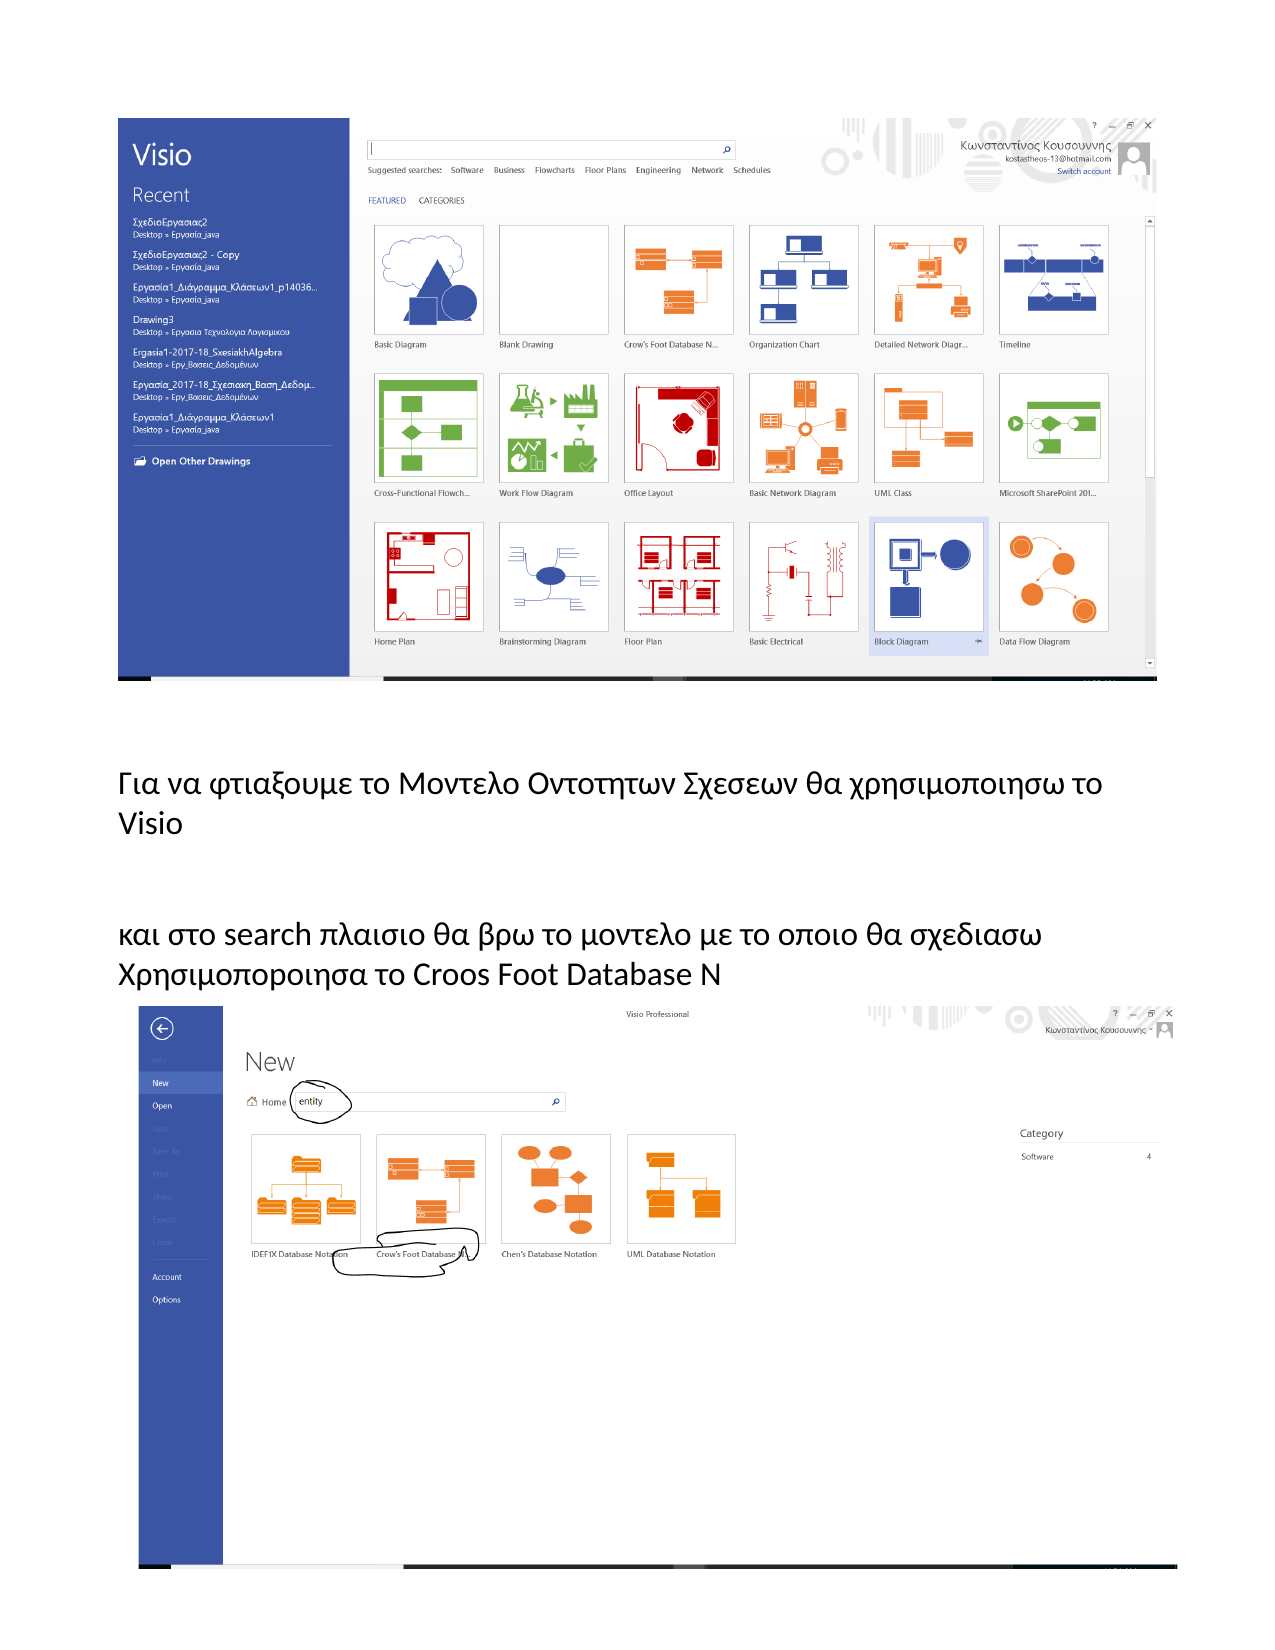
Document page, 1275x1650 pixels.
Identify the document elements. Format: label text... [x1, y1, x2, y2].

text Χρησιμοποpοιησα το Croos Foot Database N [118, 953, 1157, 994]
picture [118, 118, 1157, 681]
picture [138, 1006, 1178, 1569]
text και στο search πλαισιο θα βρω το μοντελο με το οποιο θα σχεδιασω [118, 913, 1157, 953]
text Για να φτιαξουμε το Μοντελο Οντοτητων Σχεσεων θα χρησιμοποιησω το Visio [118, 762, 1157, 843]
